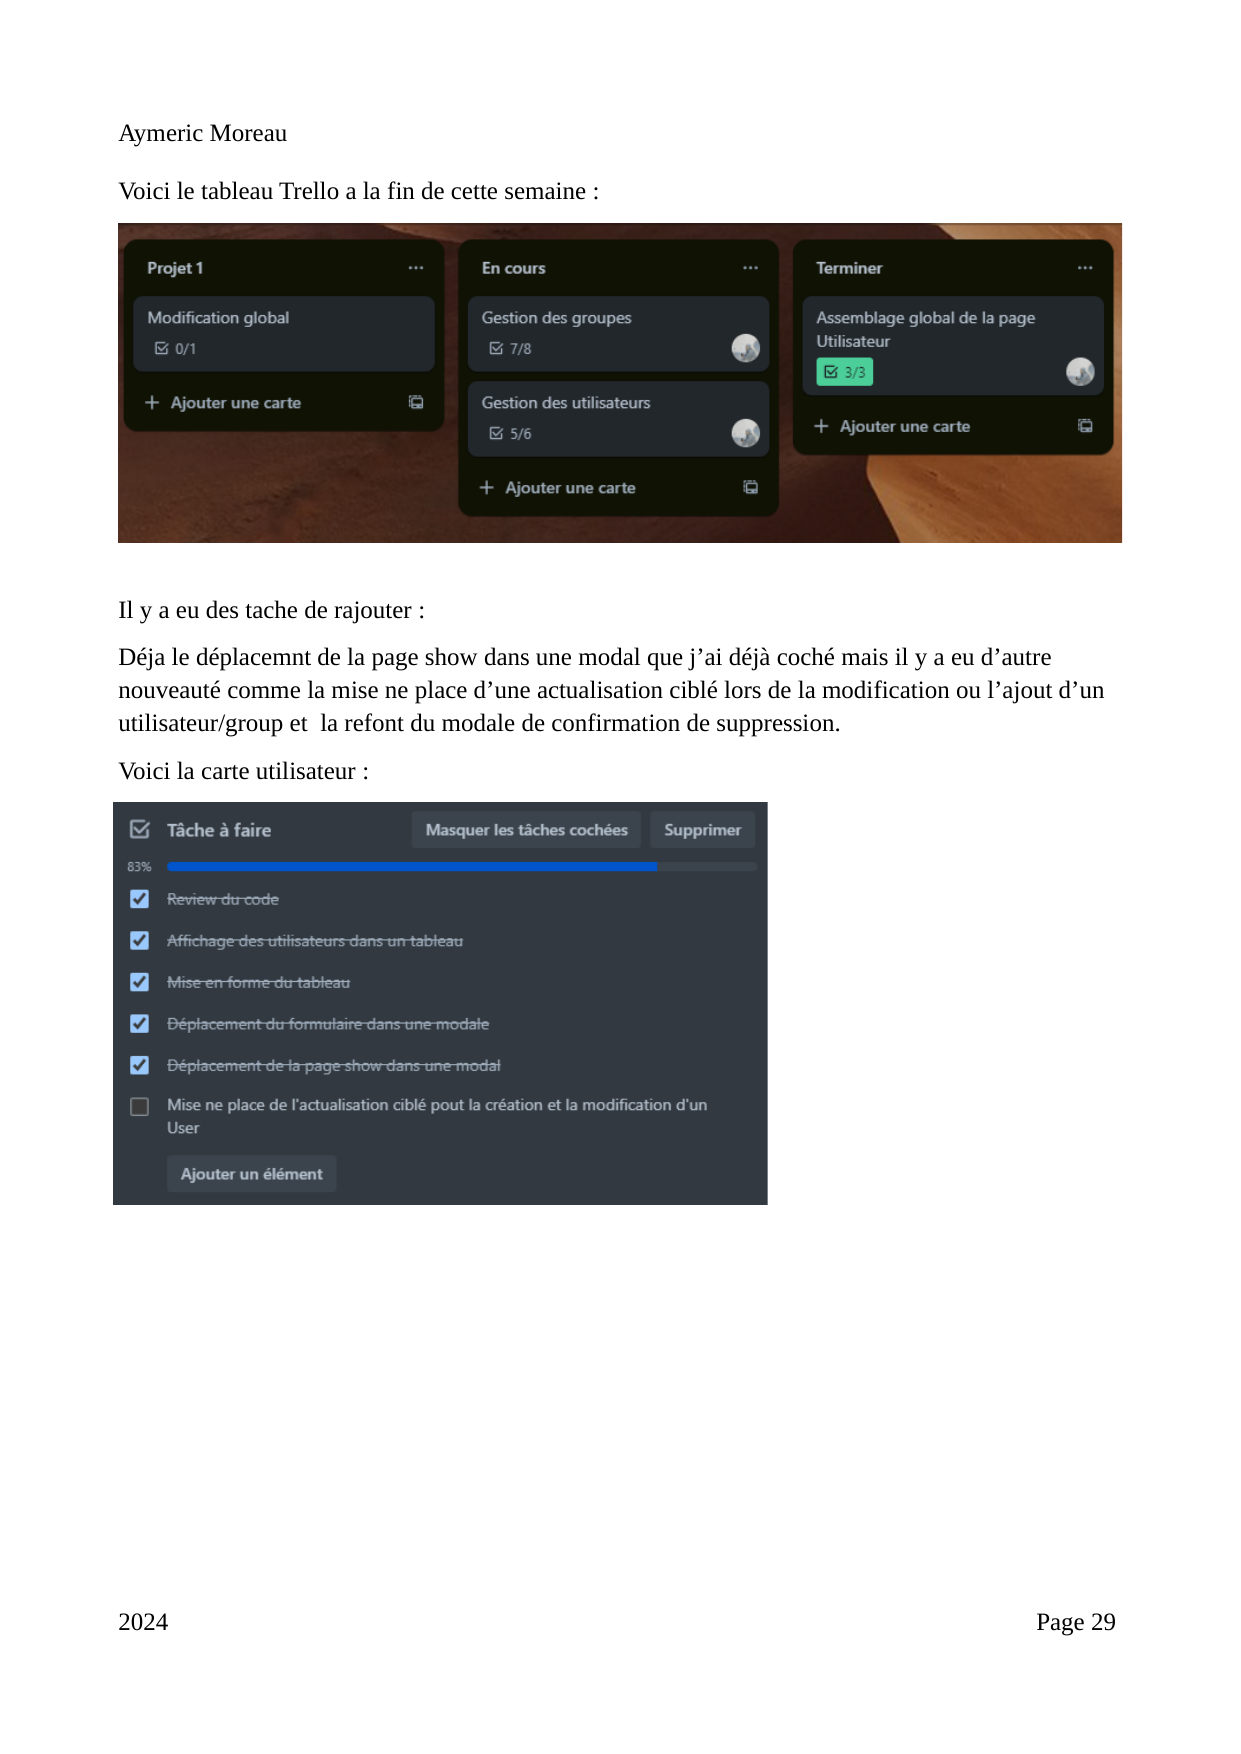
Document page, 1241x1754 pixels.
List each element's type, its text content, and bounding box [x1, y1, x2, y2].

picture [118, 223, 1123, 543]
text Il y a eu des tache de rajouter : [118, 595, 1122, 623]
text Voici le tableau Trello a la fin de cette semaine : [118, 176, 1122, 205]
picture [113, 802, 768, 1205]
text Déja le déplacemnt de la page show dans une modal que j’ai déjà coché mais il y a eu d’autre nouveauté comme la mise ne place d’une actualisation ciblé lors de la modification ou l’ajout d’un utilisateur/group et la refont du modale de confirmation de suppression. [118, 642, 1122, 737]
text Voici la carte utilisateur : [118, 756, 1122, 785]
